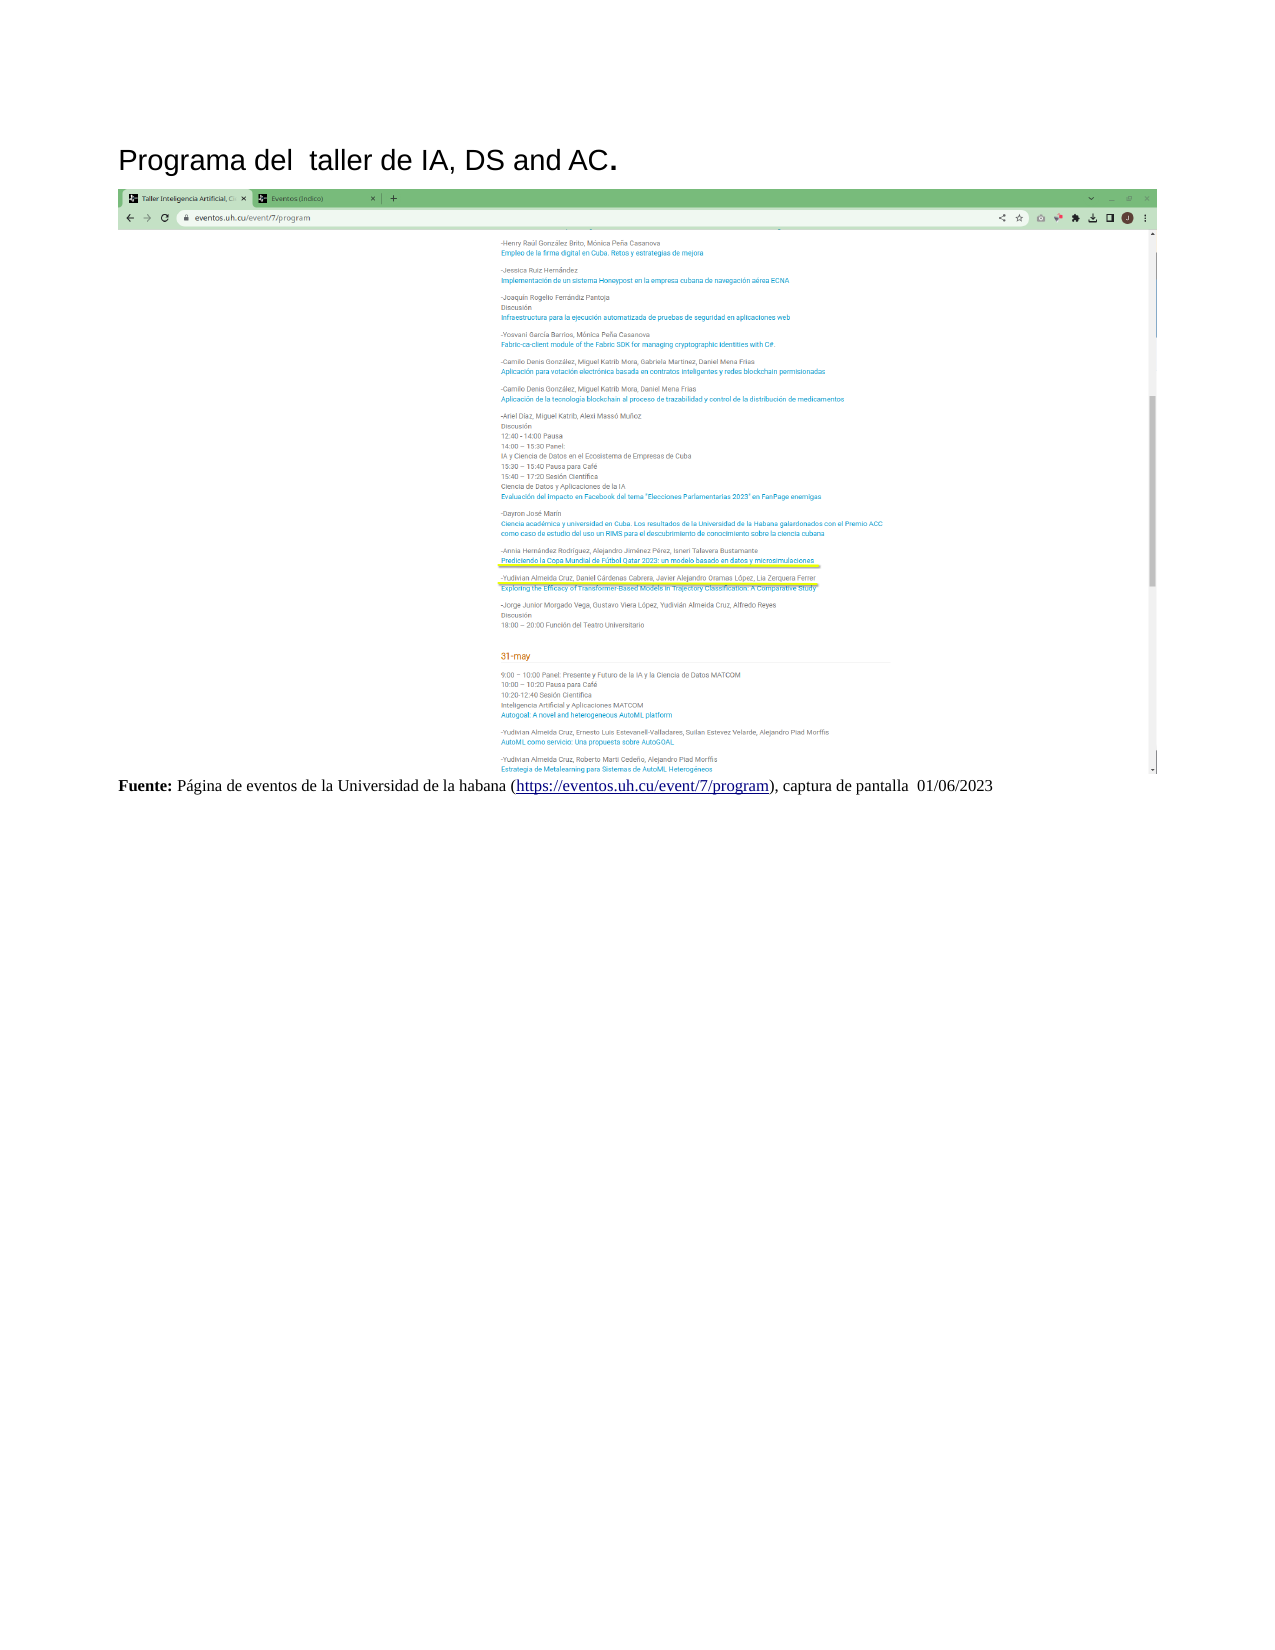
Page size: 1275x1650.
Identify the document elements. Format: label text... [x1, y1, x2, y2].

text Fuente: Página de eventos de la Universidad de la habana (https://eventos.uh.cu/event/7/program), captura de pantalla 01/06/2023 [118, 774, 1157, 795]
subtitle Programa del taller de IA, DS and AC. [118, 143, 1157, 177]
picture [118, 189, 1157, 774]
